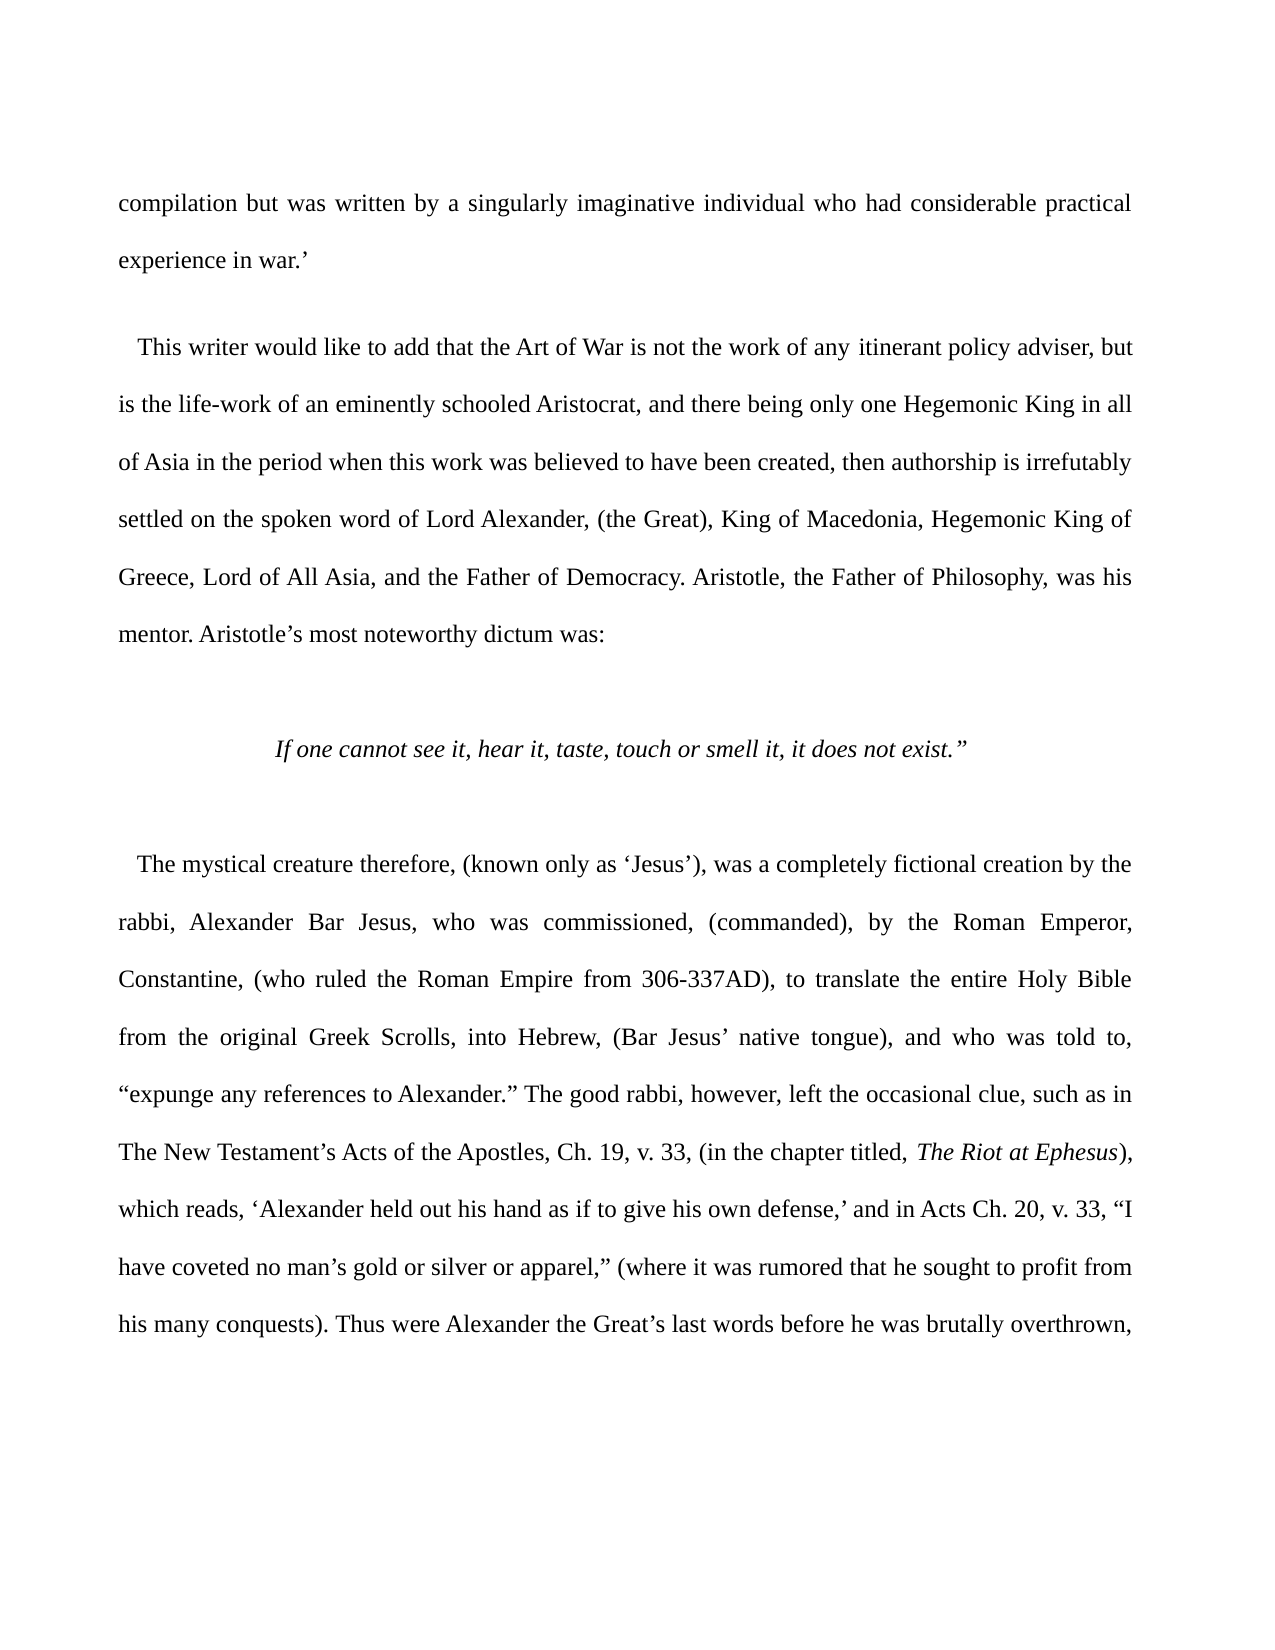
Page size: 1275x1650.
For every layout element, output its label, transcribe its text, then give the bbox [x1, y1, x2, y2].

text This writer would like to add that the Art of War is not the work of any itinerant policy adviser, but is the life-work of an eminently schooled Aristocrat, and there being only one Hegemonic King in all of Asia in the period when this work was believed to have been created, then authorship is irrefutably settled on the spoken word of Lord Alexander, (the Great), King of Macedonia, Hegemonic King of Greece, Lord of All Asia, and the Father of Democracy. Aristotle, the Father of Philosophy, was his mentor. Aristotle’s most noteworthy dictum was: [118, 332, 1133, 648]
text compilation but was written by a singularly imaginative individual who had considerable practical experience in war.’ [118, 188, 1133, 274]
text If one cannot see it, hear it, taste, touch or smell it, it does not exist.” [118, 734, 1133, 763]
text The mystical creature therefore, (known only as ‘Jesus’), was a completely fictional creation by the rabbi, Alexander Bar Jesus, who was commissioned, (commanded), by the Roman Emperor, Constantine, (who ruled the Roman Empire from 306-337AD), to translate the entire Holy Bible from the original Greek Scrolls, into Hebrew, (Bar Jesus’ native tongue), and who was told to, “expunge any references to Alexander.” The good rabbi, however, left the occasional clue, such as in The New Testament’s Acts of the Apostles, Ch. 19, v. 33, (in the chapter titled, The Riot at Ephesus), which reads, ‘Alexander held out his hand as if to give his own defense,’ and in Acts Ch. 20, v. 33, “I have coveted no man’s gold or silver or apparel,” (where it was rumored that he sought to profit from his many conquests). Thus were Alexander the Great’s last words before he was brutally overthrown, [118, 849, 1133, 1338]
